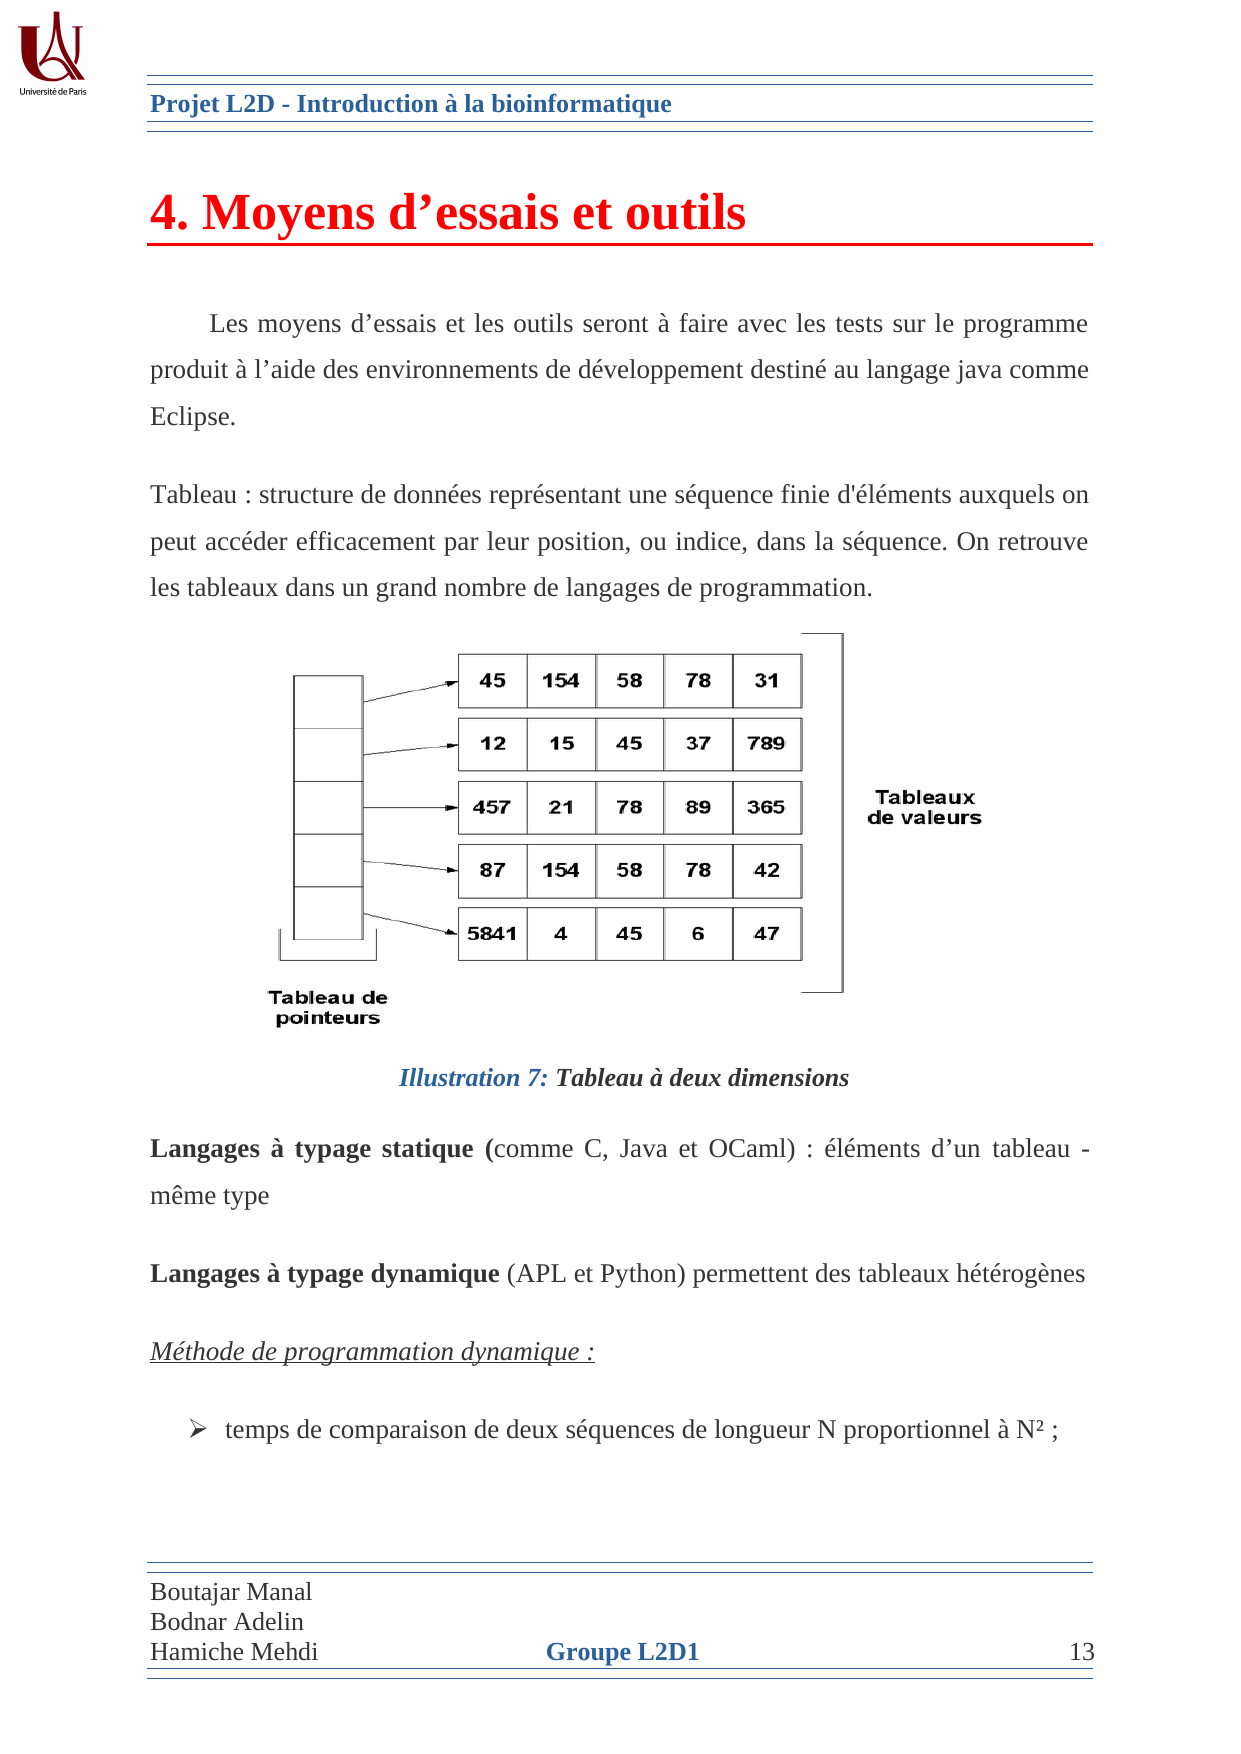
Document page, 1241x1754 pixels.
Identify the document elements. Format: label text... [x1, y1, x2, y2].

picture [253, 633, 995, 1035]
text Illustration 7: Tableau à deux dimensions [254, 1035, 994, 1092]
list temps de comparaison de deux séquences de longueur N proportionnel à N² ; [187, 1413, 1090, 1444]
text Langages à typage statique (comme C, Java et OCaml) : éléments d’un tableau - même type [150, 649, 1090, 1210]
text Langages à typage dynamique (APL et Python) permettent des tableaux hétérogènes [150, 1257, 1090, 1288]
text Tableau : structure de données représentant une séquence finie d'éléments auxquels on peut accéder efficacement par leur position, ou indice, dans la séquence. On retrouve les tableaux dans un grand nombre de langages de programmation. [150, 478, 1090, 602]
text Méthode de programmation dynamique : [150, 1335, 1090, 1366]
picture [0, 0, 101, 107]
text Les moyens d’essais et les outils seront à faire avec les tests sur le programme produit à l’aide des environnements de développement destiné au langage java comme Eclipse. [150, 307, 1090, 431]
subtitle 4. Moyens d’essais et outils [147, 178, 1093, 243]
